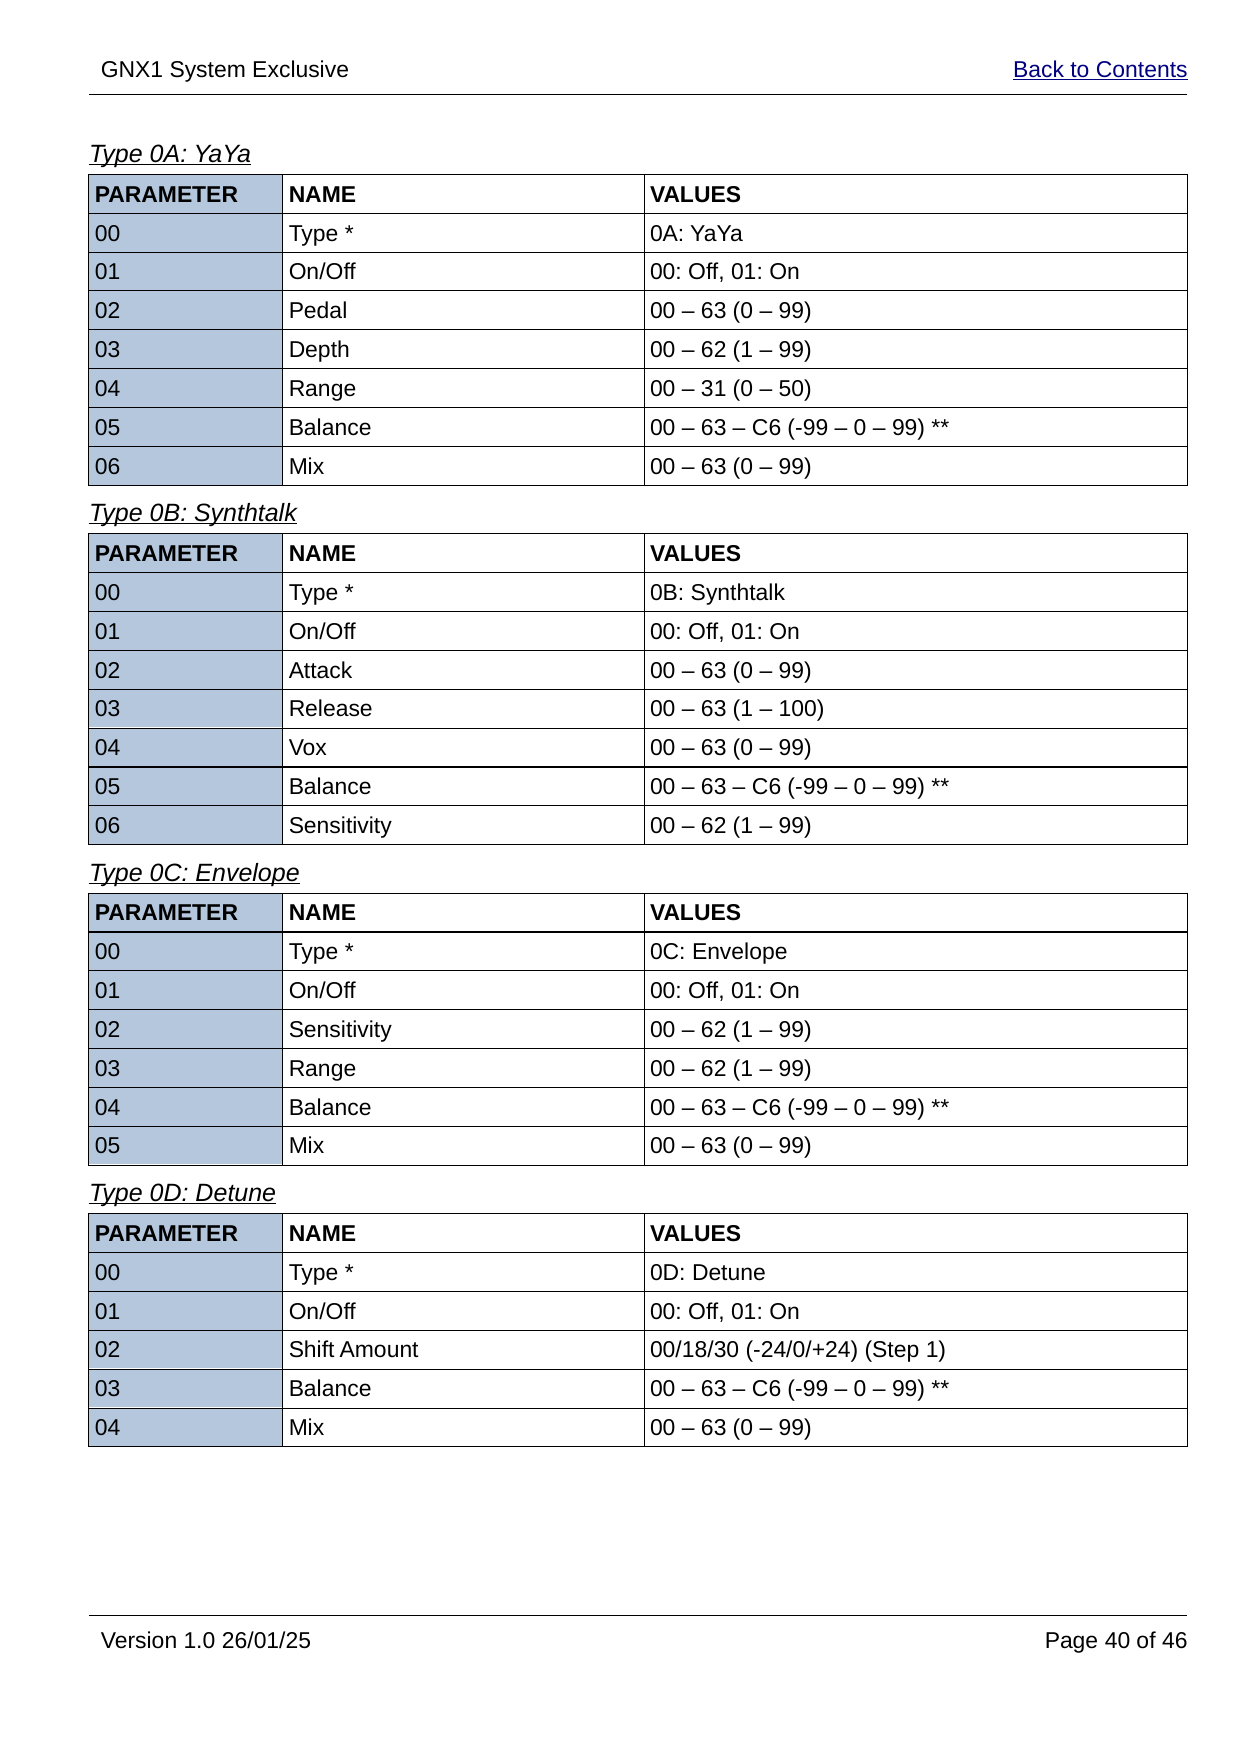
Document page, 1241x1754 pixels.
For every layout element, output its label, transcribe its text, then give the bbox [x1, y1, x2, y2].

table_cell On/Off [283, 612, 644, 650]
table_header PARAMETER [89, 175, 282, 213]
table_cell Balance [283, 1088, 644, 1126]
table_header NAME [283, 1214, 644, 1252]
table_cell 00 [89, 933, 282, 970]
table_cell Type * [283, 933, 644, 970]
table_header VALUES [645, 175, 1187, 213]
table_cell 00 – 31 (0 – 50) [645, 369, 1187, 407]
table_cell 02 [89, 651, 282, 689]
table_cell 00 – 63 (1 – 100) [645, 690, 1187, 727]
table_cell 03 [89, 1049, 282, 1087]
table_cell 00 [89, 1253, 282, 1291]
table_cell 01 [89, 1292, 282, 1330]
table_cell Sensitivity [283, 1010, 644, 1048]
table_header NAME [283, 894, 644, 931]
table_cell 0B: Synthtalk [645, 573, 1187, 611]
table_cell 00 – 63 (0 – 99) [645, 1127, 1187, 1164]
table_cell Sensitivity [283, 806, 644, 844]
table_header NAME [283, 175, 644, 213]
table_cell 00: Off, 01: On [645, 612, 1187, 650]
table_cell Range [283, 369, 644, 407]
table_cell 01 [89, 253, 282, 290]
table_cell 0A: YaYa [645, 214, 1187, 252]
table_cell Attack [283, 651, 644, 689]
table_cell Range [283, 1049, 644, 1087]
table_cell 00 – 63 (0 – 99) [645, 651, 1187, 689]
table_cell 05 [89, 408, 282, 446]
table_cell On/Off [283, 971, 644, 1009]
table_cell Type * [283, 1253, 644, 1291]
table_cell Shift Amount [283, 1331, 644, 1368]
table_cell 00 [89, 214, 282, 252]
table_cell Balance [283, 1370, 644, 1407]
table_cell 00/18/30 (-24/0/+24) (Step 1) [645, 1331, 1187, 1368]
table_header VALUES [645, 1214, 1187, 1252]
table_cell 00 – 63 (0 – 99) [645, 447, 1187, 485]
table_cell Mix [283, 447, 644, 485]
table_cell Type * [283, 573, 644, 611]
table_cell 02 [89, 1331, 282, 1368]
table_header PARAMETER [89, 1214, 282, 1252]
table_header VALUES [645, 894, 1187, 931]
table_cell 00 [89, 573, 282, 611]
table_header PARAMETER [89, 534, 282, 572]
table_cell 00 – 62 (1 – 99) [645, 330, 1187, 368]
table_cell 00 – 63 (0 – 99) [645, 729, 1187, 766]
table_cell 00: Off, 01: On [645, 971, 1187, 1009]
table_cell 06 [89, 806, 282, 844]
table_cell 00 – 62 (1 – 99) [645, 1010, 1187, 1048]
table_cell 02 [89, 1010, 282, 1048]
table_cell Vox [283, 729, 644, 766]
table_cell Mix [283, 1409, 644, 1446]
table_cell 0C: Envelope [645, 933, 1187, 970]
table_cell 03 [89, 690, 282, 727]
table_cell 00 – 63 (0 – 99) [645, 291, 1187, 329]
table_cell 01 [89, 612, 282, 650]
table_cell On/Off [283, 1292, 644, 1330]
table_header NAME [283, 534, 644, 572]
table_cell Release [283, 690, 644, 727]
subtitle Type 0D: Detune [89, 1178, 1187, 1207]
table_cell 00: Off, 01: On [645, 1292, 1187, 1330]
table_header VALUES [645, 534, 1187, 572]
table_cell 00 – 63 – C6 (-99 – 0 – 99) ** [645, 1370, 1187, 1407]
table_cell 03 [89, 1370, 282, 1407]
table_header PARAMETER [89, 894, 282, 931]
table_cell On/Off [283, 253, 644, 290]
table_cell 00 – 63 – C6 (-99 – 0 – 99) ** [645, 408, 1187, 446]
table_cell 00: Off, 01: On [645, 253, 1187, 290]
table_cell 02 [89, 291, 282, 329]
table_cell 03 [89, 330, 282, 368]
table_cell 04 [89, 1088, 282, 1126]
table_cell Balance [283, 408, 644, 446]
table_cell 05 [89, 768, 282, 805]
table_cell 00 – 63 – C6 (-99 – 0 – 99) ** [645, 1088, 1187, 1126]
table_cell 04 [89, 369, 282, 407]
table_cell 00 – 62 (1 – 99) [645, 1049, 1187, 1087]
table_cell Depth [283, 330, 644, 368]
subtitle Type 0B: Synthtalk [89, 498, 1187, 527]
table_cell 04 [89, 1409, 282, 1446]
table_cell Mix [283, 1127, 644, 1164]
table_cell 00 – 62 (1 – 99) [645, 806, 1187, 844]
table_cell Balance [283, 768, 644, 805]
table_cell 01 [89, 971, 282, 1009]
table_cell 00 – 63 (0 – 99) [645, 1409, 1187, 1446]
table_cell 05 [89, 1127, 282, 1164]
table_cell Pedal [283, 291, 644, 329]
table_cell 04 [89, 729, 282, 766]
table_cell 00 – 63 – C6 (-99 – 0 – 99) ** [645, 768, 1187, 805]
subtitle Type 0A: YaYa [89, 139, 1187, 168]
table_cell 0D: Detune [645, 1253, 1187, 1291]
table_cell 06 [89, 447, 282, 485]
table_cell Type * [283, 214, 644, 252]
subtitle Type 0C: Envelope [89, 858, 1187, 886]
